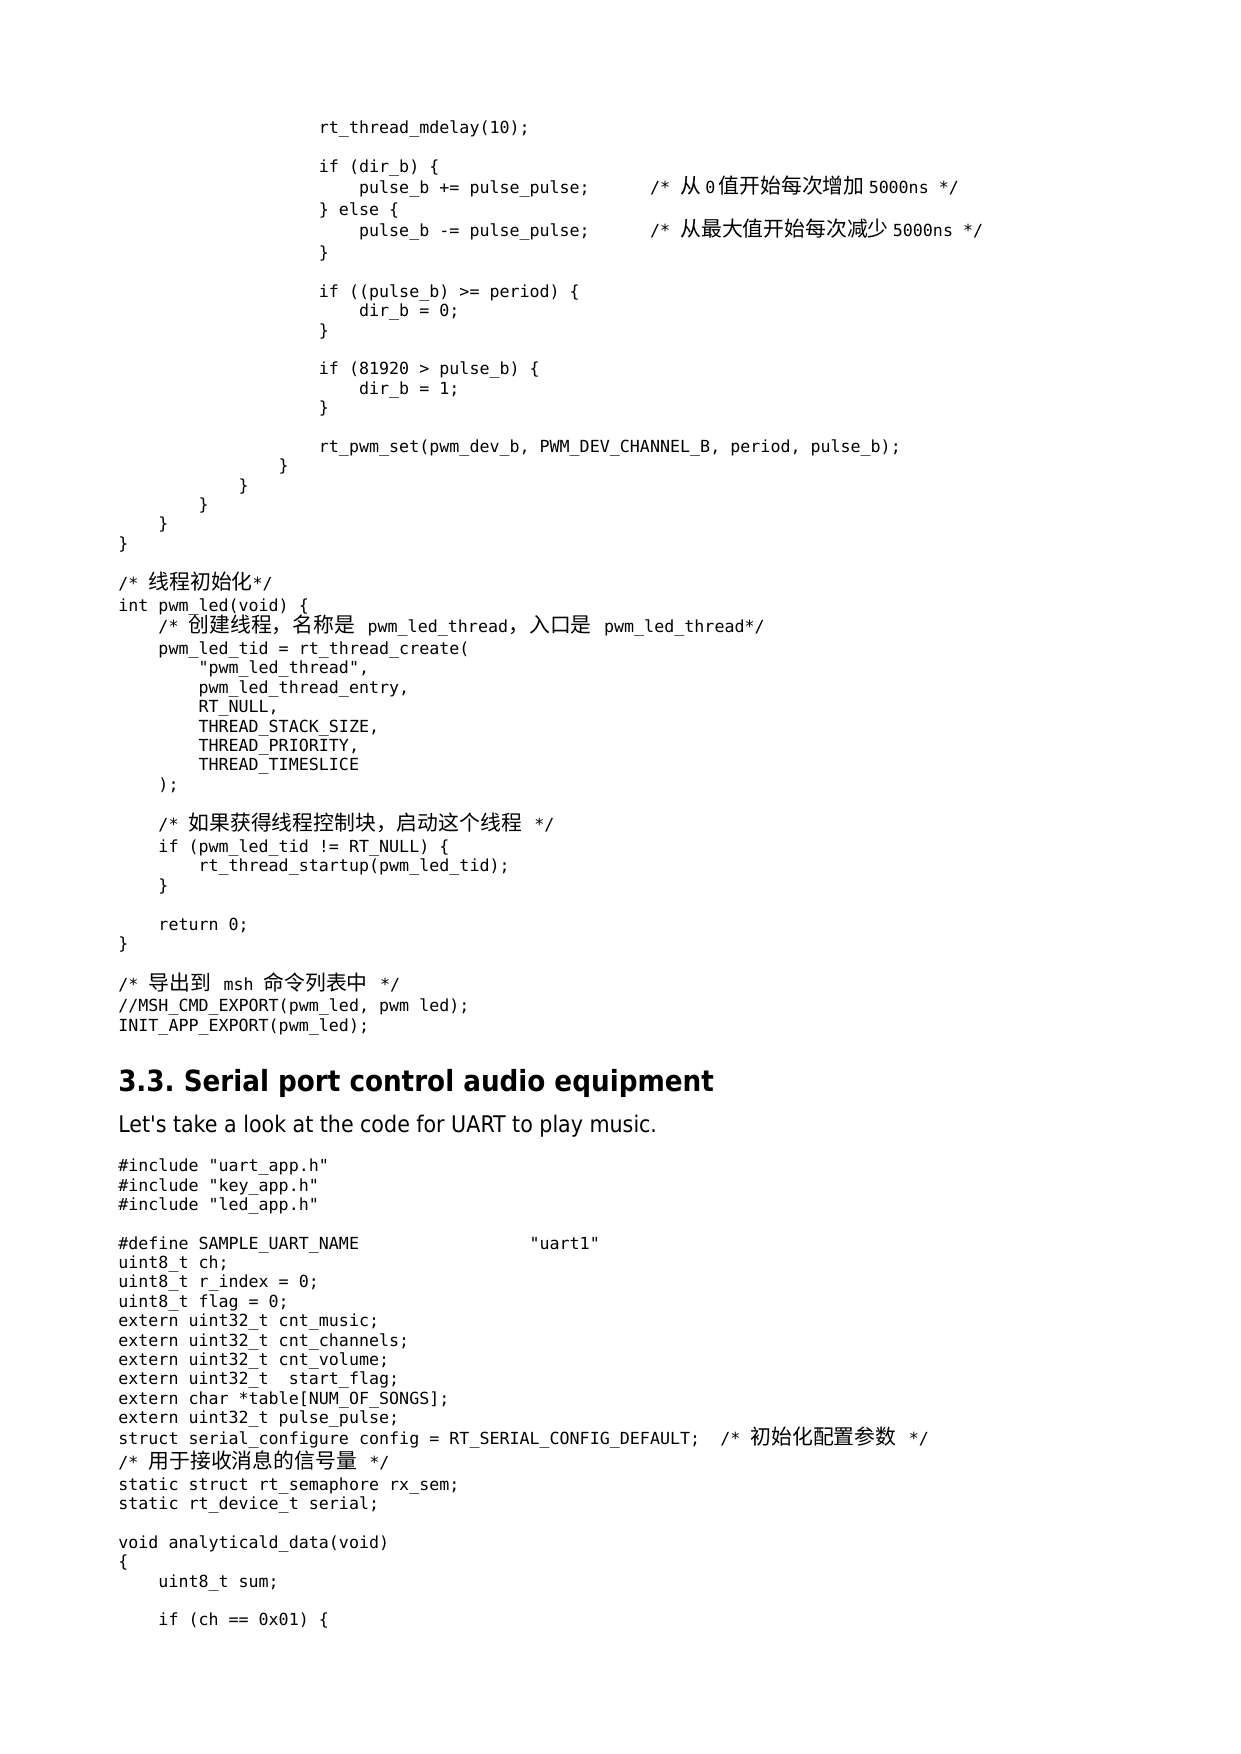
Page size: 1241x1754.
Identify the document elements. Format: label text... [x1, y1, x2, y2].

text } [118, 456, 1122, 475]
text if (dir_b) { [118, 157, 1122, 176]
subtitle 3.3. Serial port control audio equipment [118, 1064, 1122, 1098]
text uint8_t flag = 0; [118, 1292, 1122, 1311]
text uint8_t r_index = 0; [118, 1272, 1122, 1292]
text if ((pulse_b) >= period) { [118, 282, 1122, 301]
text "pwm_led_thread", [118, 658, 1122, 678]
text uint8_t sum; [118, 1571, 1122, 1591]
text void analyticald_data(void) [118, 1533, 1122, 1552]
text extern uint32_t cnt_channels; [118, 1330, 1122, 1350]
text } [118, 320, 1122, 340]
text RT_NULL, [118, 697, 1122, 716]
text pwm_led_tid = rt_thread_create( [118, 639, 1122, 658]
text rt_thread_startup(pwm_led_tid); [118, 856, 1122, 876]
text struct serial_configure config = RT_SERIAL_CONFIG_DEFAULT; /* 初始化配置参数 */ [118, 1427, 1122, 1451]
text { [118, 1552, 1122, 1571]
text } else { [118, 200, 1122, 219]
text if (ch == 0x01) { [118, 1610, 1122, 1629]
text Let's take a look at the code for UART to play music. [118, 1111, 1122, 1137]
text pulse_b -= pulse_pulse; /* 从最大值开始每次减少5000ns */ [118, 219, 1122, 243]
text extern uint32_t cnt_music; [118, 1311, 1122, 1330]
text pulse_b += pulse_pulse; /* 从0值开始每次增加5000ns */ [118, 176, 1122, 200]
text /* 导出到 msh 命令列表中 */ [118, 973, 1122, 996]
text extern uint32_t cnt_volume; [118, 1350, 1122, 1369]
text } [118, 876, 1122, 895]
text rt_pwm_set(pwm_dev_b, PWM_DEV_CHANNEL_B, period, pulse_b); [118, 437, 1122, 456]
text extern uint32_t start_flag; [118, 1369, 1122, 1388]
text return 0; [118, 914, 1122, 934]
text THREAD_PRIORITY, [118, 736, 1122, 755]
text extern uint32_t pulse_pulse; [118, 1408, 1122, 1427]
text } [118, 514, 1122, 533]
text ); [118, 774, 1122, 794]
text //MSH_CMD_EXPORT(pwm_led, pwm led); [118, 996, 1122, 1016]
text THREAD_TIMESLICE [118, 755, 1122, 774]
text #include "led_app.h" [118, 1195, 1122, 1214]
text } [118, 934, 1122, 953]
text } [118, 398, 1122, 417]
text dir_b = 1; [118, 378, 1122, 398]
text dir_b = 0; [118, 301, 1122, 320]
text #define SAMPLE_UART_NAME "uart1" [118, 1233, 1122, 1253]
text /* 线程初始化*/ [118, 572, 1122, 596]
text int pwm_led(void) { [118, 596, 1122, 615]
text if (pwm_led_tid != RT_NULL) { [118, 837, 1122, 856]
text pwm_led_thread_entry, [118, 678, 1122, 697]
text } [118, 475, 1122, 495]
text extern char *table[NUM_OF_SONGS]; [118, 1388, 1122, 1408]
text } [118, 495, 1122, 514]
text uint8_t ch; [118, 1253, 1122, 1272]
text #include "uart_app.h" [118, 1156, 1122, 1175]
text #include "key_app.h" [118, 1175, 1122, 1195]
text } [118, 243, 1122, 262]
text rt_thread_mdelay(10); [118, 118, 1122, 137]
text if (81920 > pulse_b) { [118, 359, 1122, 378]
text THREAD_STACK_SIZE, [118, 716, 1122, 736]
text static rt_device_t serial; [118, 1494, 1122, 1513]
text INIT_APP_EXPORT(pwm_led); [118, 1016, 1122, 1035]
text /* 如果获得线程控制块，启动这个线程 */ [118, 813, 1122, 837]
text static struct rt_semaphore rx_sem; [118, 1474, 1122, 1494]
text } [118, 533, 1122, 553]
text /* 用于接收消息的信号量 */ [118, 1451, 1122, 1474]
text /* 创建线程，名称是 pwm_led_thread，入口是 pwm_led_thread*/ [118, 615, 1122, 639]
